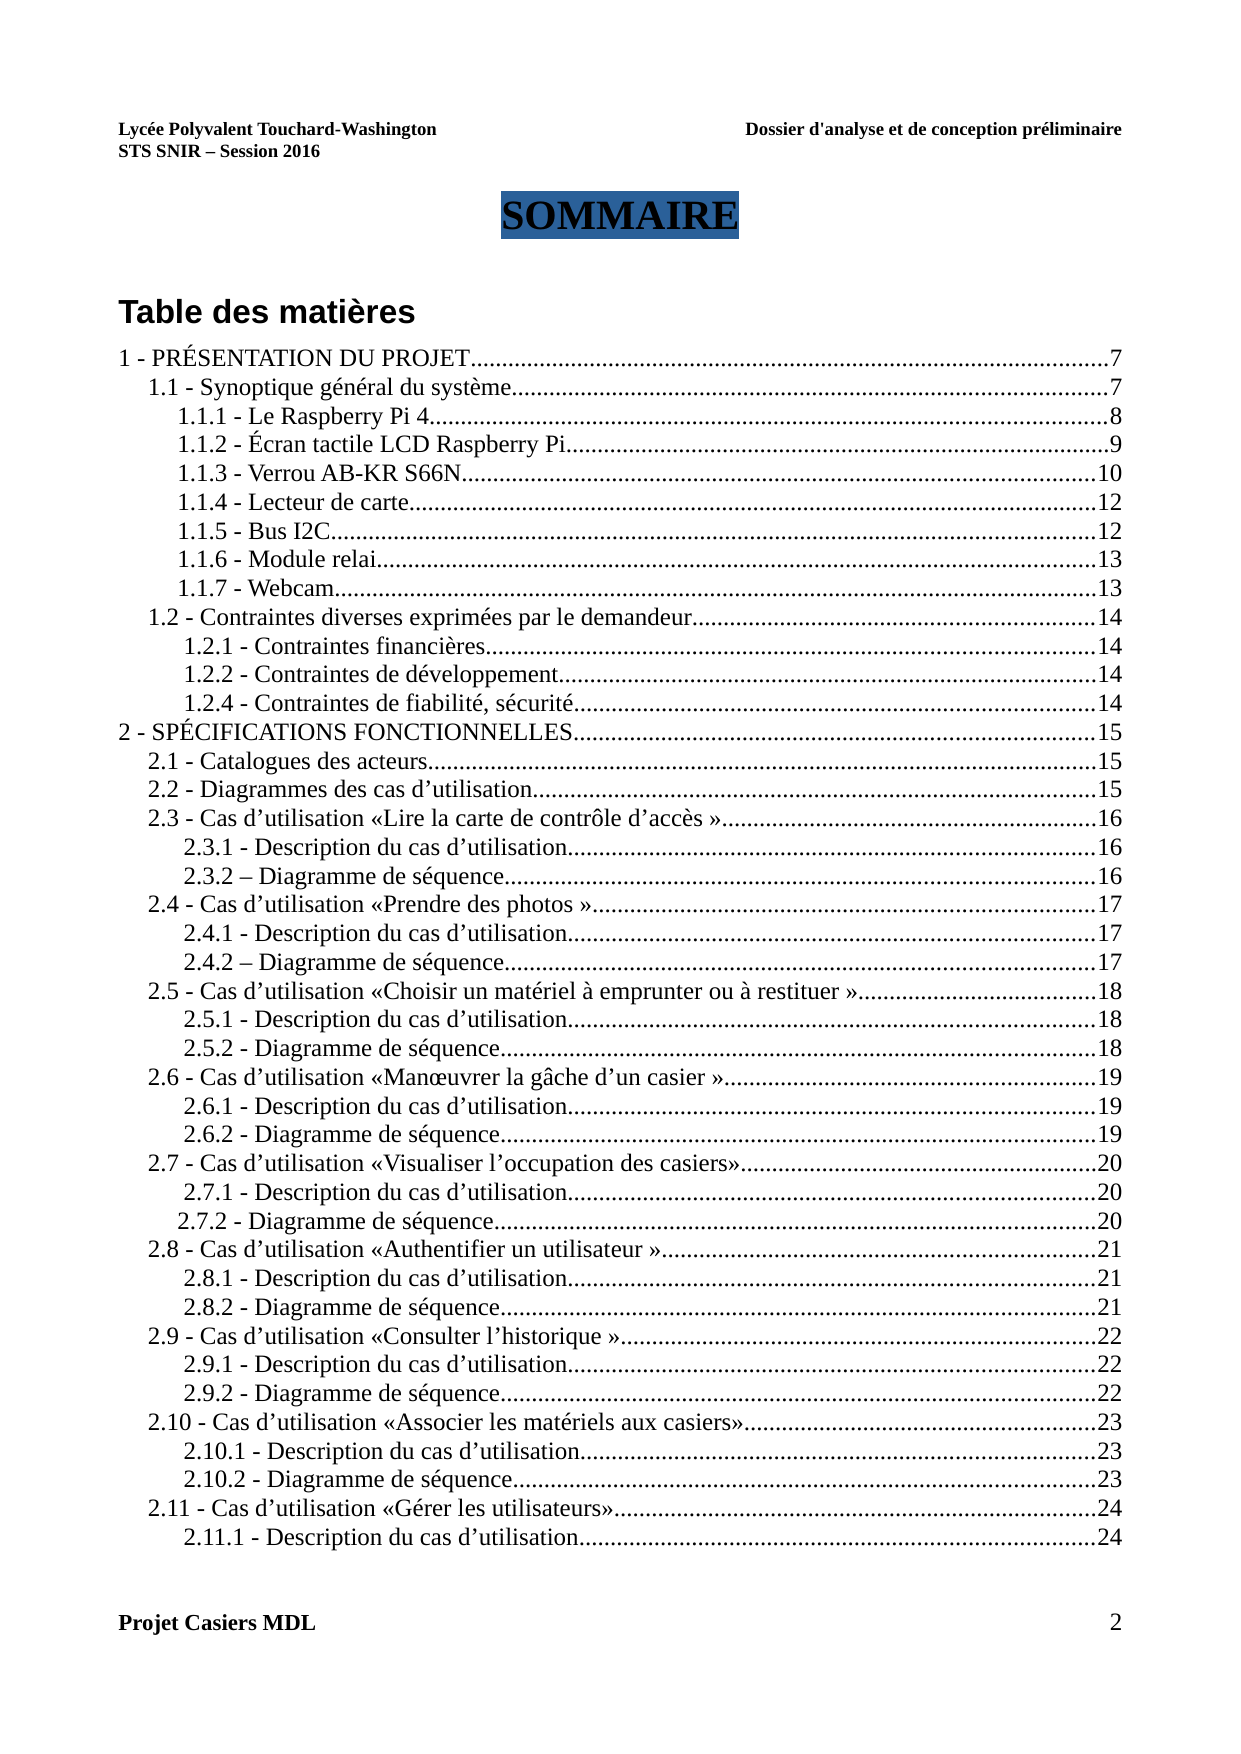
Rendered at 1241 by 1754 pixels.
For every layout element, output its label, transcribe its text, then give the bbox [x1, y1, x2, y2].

text 2.2 - Diagrammes des cas d’utilisation 15 [148, 774, 1122, 803]
text 2.11.1 - Description du cas d’utilisation 24 [177, 1522, 1122, 1551]
text 2.9.1 - Description du cas d’utilisation 22 [177, 1349, 1122, 1378]
text SOMMAIRE [118, 191, 1122, 239]
text 2.5.1 - Description du cas d’utilisation 18 [177, 1004, 1122, 1033]
text 1.1.6 - Module relai 13 [177, 544, 1122, 573]
text 2.8 - Cas d’utilisation «Authentifier un utilisateur » 21 [148, 1234, 1122, 1263]
text 2.9.2 - Diagramme de séquence 22 [177, 1378, 1122, 1407]
text 1.1.4 - Lecteur de carte 12 [177, 487, 1122, 516]
text 2.4.2 – Diagramme de séquence 17 [177, 947, 1122, 976]
text 1.2.2 - Contraintes de développement 14 [177, 659, 1122, 688]
text 2.7.2 - Diagramme de séquence 20 [177, 1206, 1122, 1234]
text 2.8.2 - Diagramme de séquence 21 [177, 1292, 1122, 1321]
text 1.2.4 - Contraintes de fiabilité, sécurité 14 [177, 688, 1122, 717]
text 2.6 - Cas d’utilisation «Manœuvrer la gâche d’un casier » 19 [148, 1062, 1122, 1091]
text 2.9 - Cas d’utilisation «Consulter l’historique » 22 [148, 1321, 1122, 1349]
text 2.1 - Catalogues des acteurs 15 [148, 746, 1122, 774]
text 2.3.2 – Diagramme de séquence 16 [177, 861, 1122, 889]
subtitle Table des matières [118, 292, 1122, 331]
text 2.3 - Cas d’utilisation «Lire la carte de contrôle d’accès » 16 [148, 803, 1122, 832]
text 2.4.1 - Description du cas d’utilisation 17 [177, 918, 1122, 947]
text 2.11 - Cas d’utilisation «Gérer les utilisateurs» 24 [148, 1493, 1122, 1522]
text 1.1 - Synoptique général du système 7 [148, 372, 1122, 401]
text 2.10.2 - Diagramme de séquence 23 [177, 1464, 1122, 1493]
text 2.10.1 - Description du cas d’utilisation 23 [177, 1436, 1122, 1464]
text 2.4 - Cas d’utilisation «Prendre des photos » 17 [148, 889, 1122, 918]
text 1.1.3 - Verrou AB-KR S66N 10 [177, 458, 1122, 487]
text 1 - PRÉSENTATION DU PROJET 7 [118, 343, 1122, 372]
text 1.2 - Contraintes diverses exprimées par le demandeur 14 [148, 602, 1122, 631]
text 2.6.2 - Diagramme de séquence 19 [177, 1119, 1122, 1148]
text 2.5 - Cas d’utilisation «Choisir un matériel à emprunter ou à restituer » 18 [148, 976, 1122, 1004]
text 2.5.2 - Diagramme de séquence 18 [177, 1033, 1122, 1062]
text 2.7.1 - Description du cas d’utilisation 20 [177, 1177, 1122, 1206]
text 2.8.1 - Description du cas d’utilisation 21 [177, 1263, 1122, 1292]
text 1.2.1 - Contraintes financières 14 [177, 631, 1122, 659]
text 2.6.1 - Description du cas d’utilisation 19 [177, 1091, 1122, 1119]
text 2.10 - Cas d’utilisation «Associer les matériels aux casiers» 23 [148, 1407, 1122, 1436]
text 1.1.2 - Écran tactile LCD Raspberry Pi 9 [177, 429, 1122, 458]
text 1.1.7 - Webcam 13 [177, 573, 1122, 602]
text 1.1.1 - Le Raspberry Pi 4 8 [177, 401, 1122, 429]
text 1.1.5 - Bus I2C 12 [177, 516, 1122, 544]
text 2 - SPÉCIFICATIONS FONCTIONNELLES 15 [118, 717, 1122, 746]
text 2.7 - Cas d’utilisation «Visualiser l’occupation des casiers» 20 [148, 1148, 1122, 1177]
text 2.3.1 - Description du cas d’utilisation 16 [177, 832, 1122, 861]
